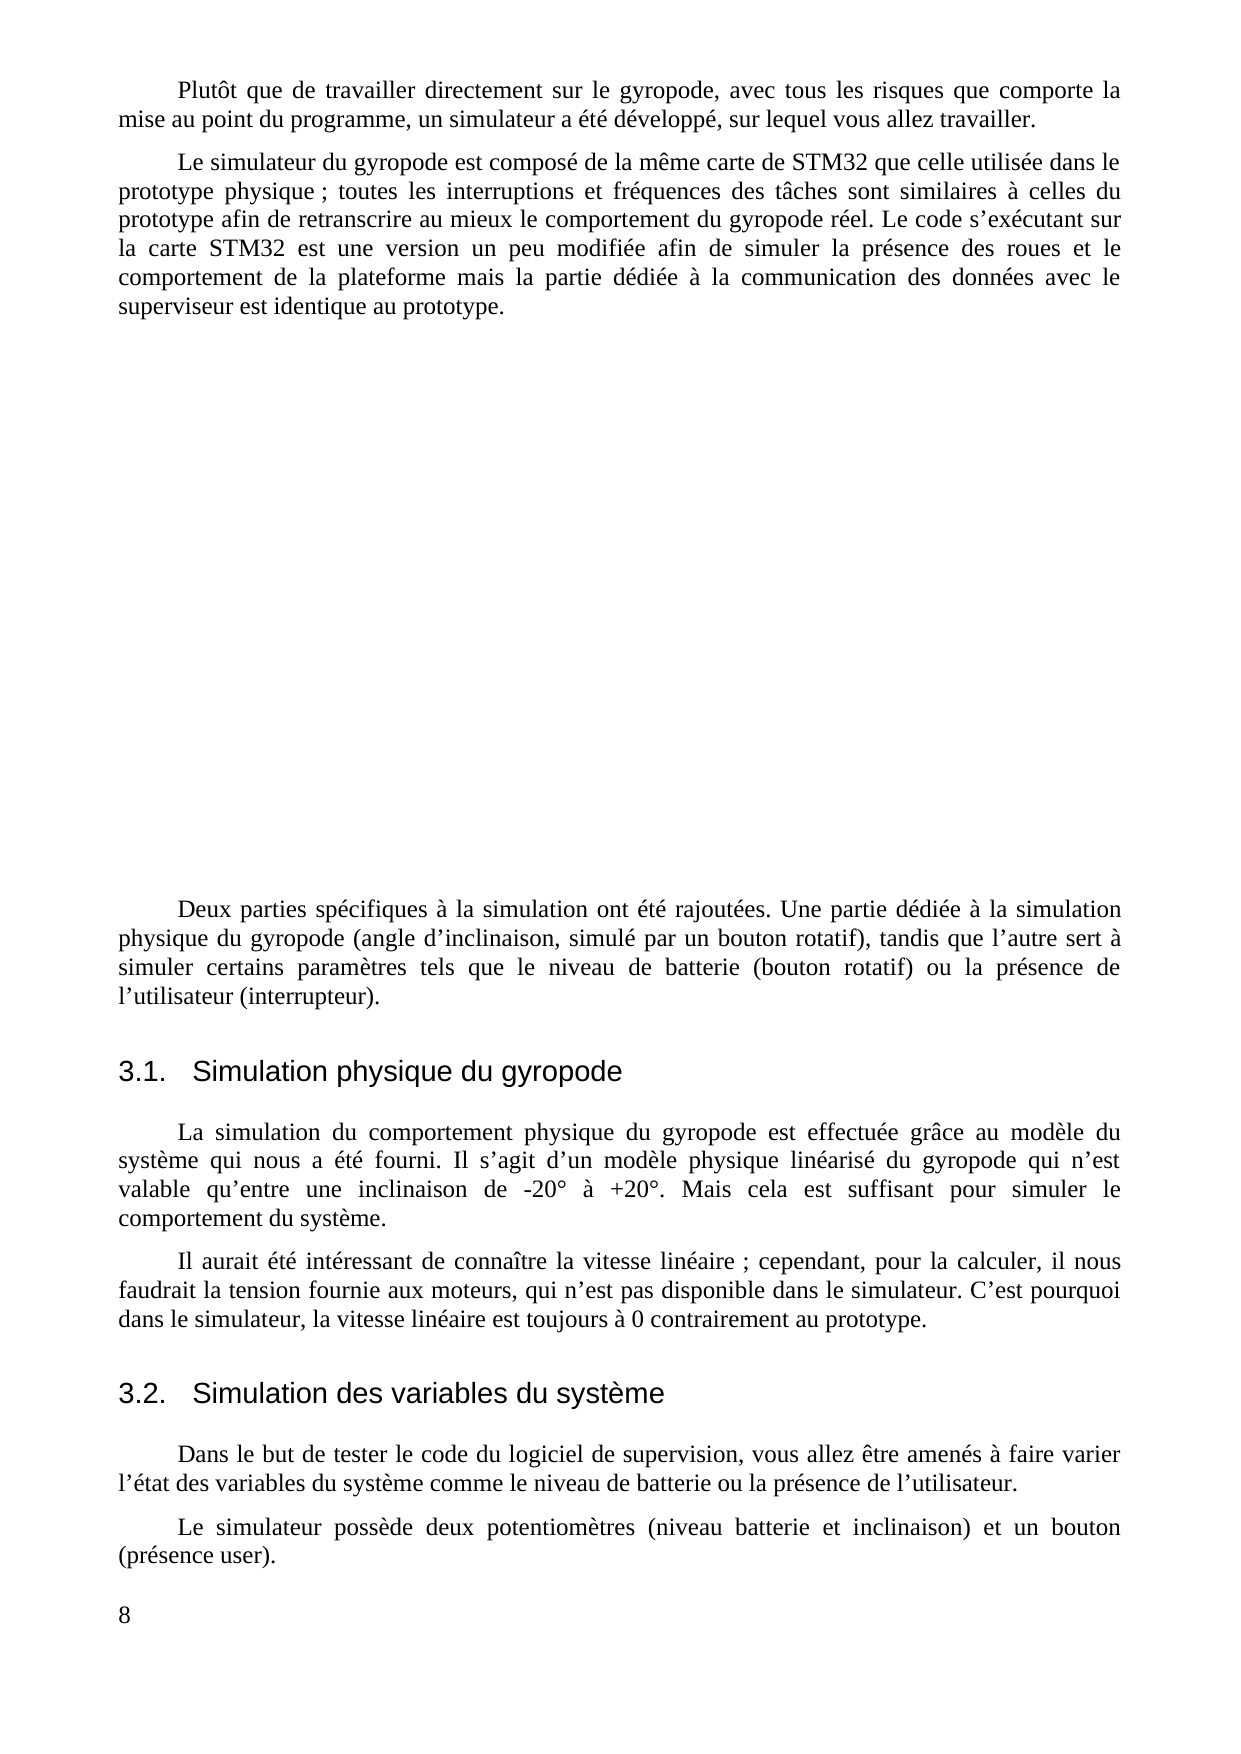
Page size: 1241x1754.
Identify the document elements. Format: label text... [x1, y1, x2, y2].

text La simulation du comportement physique du gyropode est effectuée grâce au modèle du système qui nous a été fourni. Il s’agit d’un modèle physique linéarisé du gyropode qui n’est valable qu’entre une inclinaison de -20° à +20°. Mais cela est suffisant pour simuler le comportement du système. [118, 1117, 1122, 1232]
text Dans le but de tester le code du logiciel de supervision, vous allez être amenés à faire varier l’état des variables du système comme le niveau de batterie ou la présence de l’utilisateur. [118, 1439, 1122, 1497]
text Il aurait été intéressant de connaître la vitesse linéaire ; cependant, pour la calculer, il nous faudrait la tension fournie aux moteurs, qui n’est pas disponible dans le simulateur. C’est pourquoi dans le simulateur, la vitesse linéaire est toujours à 0 contrairement au prototype. [118, 1246, 1122, 1332]
list Simulation des variables du système [118, 1377, 1122, 1410]
list Simulation physique du gyropode [118, 1054, 1122, 1087]
text Deux parties spécifiques à la simulation ont été rajoutées. Une partie dédiée à la simulation physique du gyropode (angle d’inclinaison, simulé par un bouton rotatif), tandis que l’autre sert à simuler certains paramètres tels que le niveau de batterie (bouton rotatif) ou la présence de l’utilisateur (interrupteur). [118, 894, 1122, 1009]
text Plutôt que de travailler directement sur le gyropode, avec tous les risques que comporte la mise au point du programme, un simulateur a été développé, sur lequel vous allez travailler. [118, 75, 1122, 132]
text Le simulateur du gyropode est composé de la même carte de STM32 que celle utilisée dans le prototype physique ; toutes les interruptions et fréquences des tâches sont similaires à celles du prototype afin de retranscrire au mieux le comportement du gyropode réel. Le code s’exécutant sur la carte STM32 est une version un peu modifiée afin de simuler la présence des roues et le comportement de la plateforme mais la partie dédiée à la communication des données avec le superviseur est identique au prototype. [118, 147, 1122, 319]
text Le simulateur possède deux potentiomètres (niveau batterie et inclinaison) et un bouton (présence user). [118, 1512, 1122, 1569]
